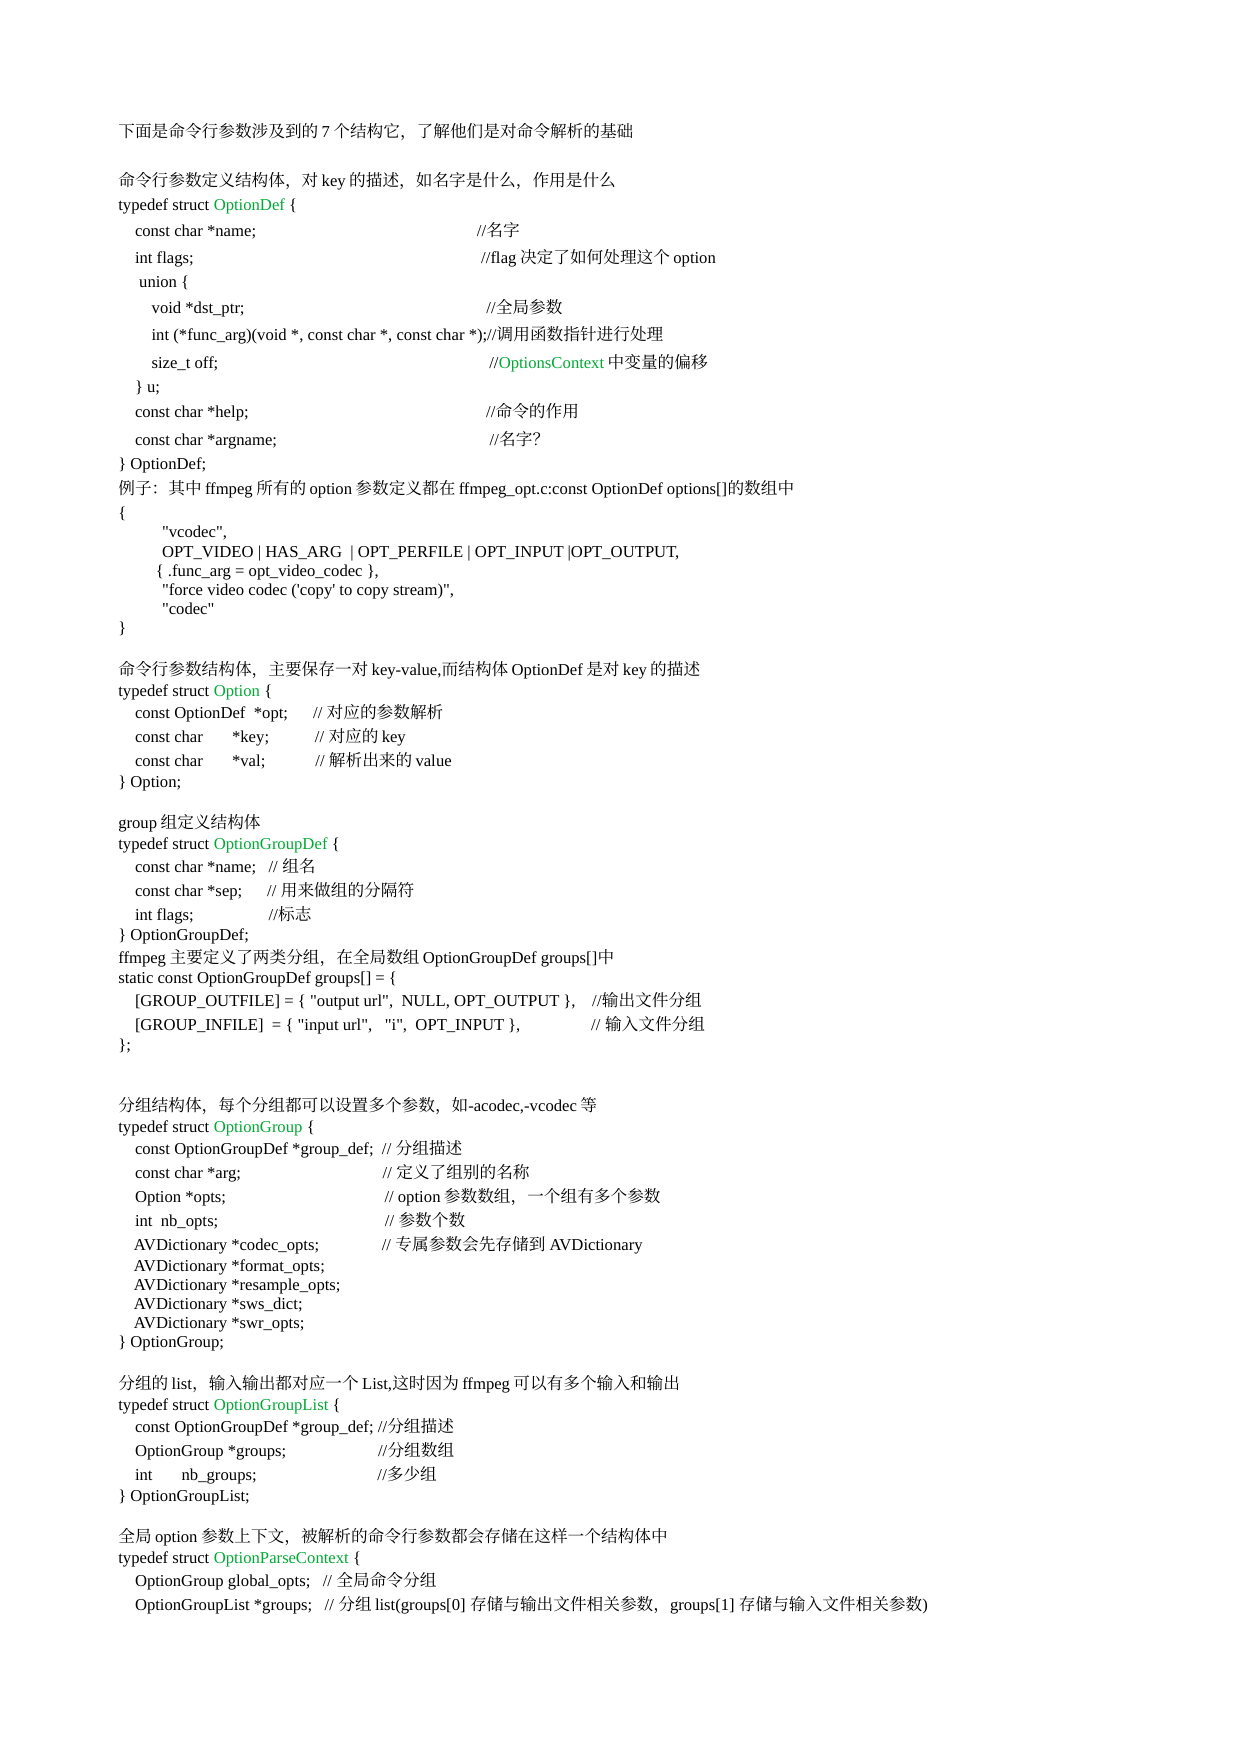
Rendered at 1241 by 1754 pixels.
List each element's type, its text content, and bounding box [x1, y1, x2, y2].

text AVDictionary *swr_opts; [118, 1313, 1122, 1332]
text const OptionGroupDef *group_def; //分组描述 [118, 1413, 1122, 1437]
text 命令行参数结构体，主要保存一对key-value,而结构体OptionDef是对key的描述 [118, 656, 1122, 680]
text const char *val; // 解析出来的value [118, 747, 1122, 771]
text }; [118, 1035, 1122, 1054]
text typedef struct Option { [118, 680, 1122, 699]
text AVDictionary *format_opts; [118, 1255, 1122, 1274]
text 下面是命令行参数涉及到的7个结构它，了解他们是对命令解析的基础 [118, 118, 1122, 142]
text } [118, 618, 1122, 637]
text OptionGroup *groups; //分组数组 [118, 1437, 1122, 1461]
text int flags; //flag决定了如何处理这个option [118, 244, 1122, 268]
text Option *opts; // option参数数组，一个组有多个参数 [118, 1183, 1122, 1207]
text const char *help; //命令的作用 [118, 398, 1122, 422]
text AVDictionary *sws_dict; [118, 1294, 1122, 1313]
text } OptionGroupList; [118, 1485, 1122, 1504]
text AVDictionary *codec_opts; // 专属参数会先存储到 AVDictionary [118, 1231, 1122, 1255]
text [GROUP_OUTFILE] = { "output url", NULL, OPT_OUTPUT }, //输出文件分组 [118, 987, 1122, 1011]
text AVDictionary *resample_opts; [118, 1274, 1122, 1294]
text { [118, 503, 1122, 522]
text void *dst_ptr; //全局参数 [118, 294, 1122, 318]
text 分组结构体，每个分组都可以设置多个参数，如-acodec,-vcodec等 [118, 1092, 1122, 1116]
text const char *argname; //名字？ [118, 426, 1122, 450]
text size_t off; //OptionsContext中变量的偏移 [118, 349, 1122, 373]
text } Option; [118, 771, 1122, 791]
text "vcodec", [118, 522, 1122, 541]
text typedef struct OptionGroupList { [118, 1394, 1122, 1413]
text typedef struct OptionGroupDef { [118, 834, 1122, 853]
text [GROUP_INFILE] = { "input url", "i", OPT_INPUT }, // 输入文件分组 [118, 1011, 1122, 1035]
text OPT_VIDEO | HAS_ARG | OPT_PERFILE | OPT_INPUT |OPT_OUTPUT, [118, 541, 1122, 561]
text const char *name; //名字 [118, 217, 1122, 241]
text typedef struct OptionParseContext { [118, 1548, 1122, 1567]
text static const OptionGroupDef groups[] = { [118, 968, 1122, 987]
text { .func_arg = opt_video_codec }, [118, 561, 1122, 580]
text const char *name; // 组名 [118, 853, 1122, 877]
text int nb_groups; //多少组 [118, 1461, 1122, 1485]
text const char *key; // 对应的key [118, 723, 1122, 747]
text const char *arg; // 定义了组别的名称 [118, 1159, 1122, 1183]
text } u; [118, 377, 1122, 396]
text const char *sep; // 用来做组的分隔符 [118, 877, 1122, 901]
text } OptionDef; [118, 453, 1122, 473]
text typedef struct OptionDef { [118, 195, 1122, 214]
text 分组的list，输入输出都对应一个List,这时因为ffmpeg可以有多个输入和输出 [118, 1370, 1122, 1394]
text OptionGroup global_opts; // 全局命令分组 [118, 1567, 1122, 1591]
text ffmpeg主要定义了两类分组，在全局数组OptionGroupDef groups[]中 [118, 944, 1122, 968]
text const OptionDef *opt; // 对应的参数解析 [118, 699, 1122, 723]
text const OptionGroupDef *group_def; // 分组描述 [118, 1136, 1122, 1159]
text group组定义结构体 [118, 810, 1122, 834]
text int nb_opts; // 参数个数 [118, 1207, 1122, 1231]
text int (*func_arg)(void *, const char *, const char *);//调用函数指针进行处理 [118, 322, 1122, 346]
text "force video codec ('copy' to copy stream)", [118, 580, 1122, 599]
text } OptionGroup; [118, 1332, 1122, 1351]
text typedef struct OptionGroup { [118, 1116, 1122, 1136]
text 命令行参数定义结构体，对key的描述，如名字是什么，作用是什么 [118, 168, 1122, 192]
text 全局option参数上下文，被解析的命令行参数都会存储在这样一个结构体中 [118, 1524, 1122, 1548]
text OptionGroupList *groups; // 分组list(groups[0] 存储与输出文件相关参数，groups[1] 存储与输入文件相关参数) [118, 1591, 1122, 1615]
text "codec" [118, 599, 1122, 618]
text int flags; //标志 [118, 901, 1122, 925]
text 例子：其中ffmpeg所有的option参数定义都在ffmpeg_opt.c:const OptionDef options[]的数组中 [118, 476, 1122, 499]
text union { [118, 272, 1122, 291]
text } OptionGroupDef; [118, 925, 1122, 944]
